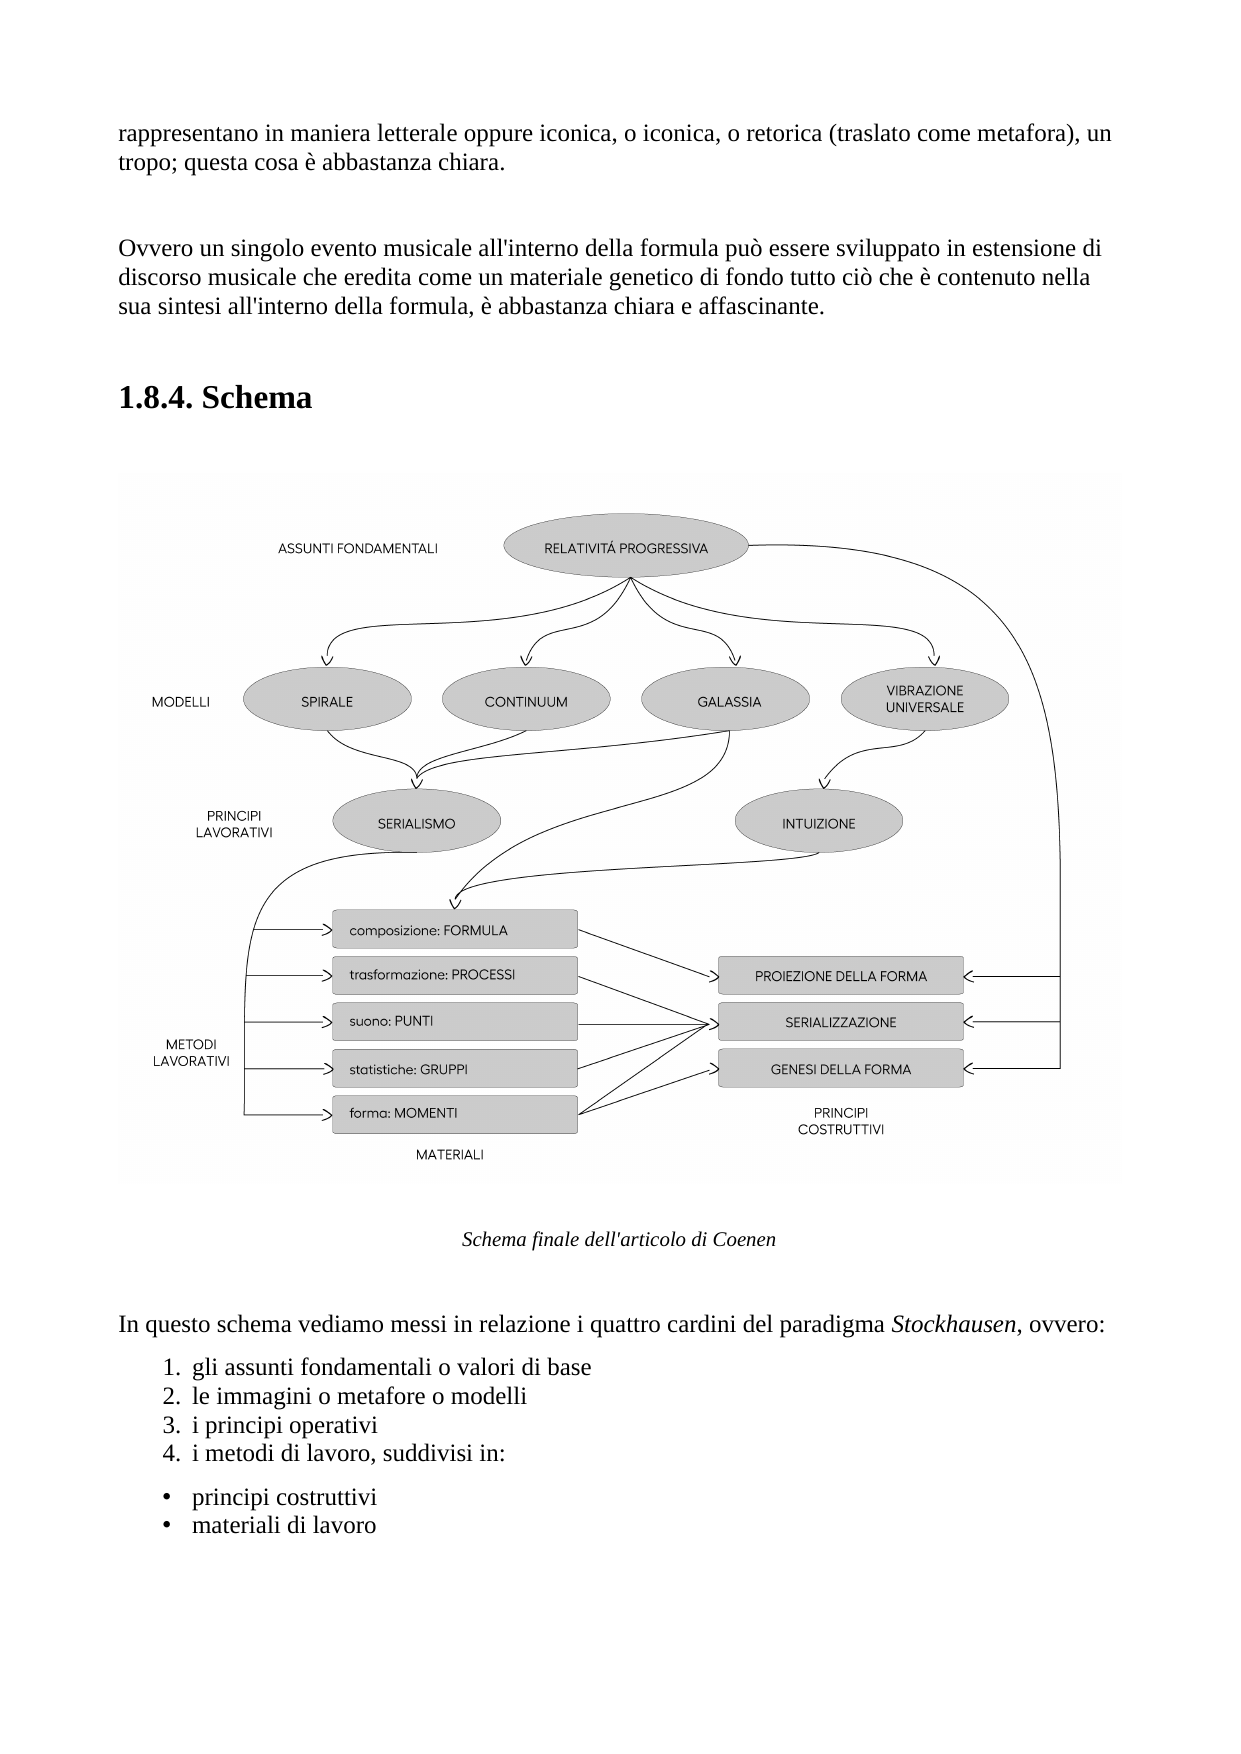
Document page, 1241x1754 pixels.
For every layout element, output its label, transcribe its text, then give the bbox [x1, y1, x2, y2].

text 1.8.4. Schema [118, 378, 1122, 416]
text Schema finale dell'articolo di Coenen [118, 1227, 1122, 1251]
list i metodi di lavoro, suddivisi in: [162, 1438, 1122, 1467]
text Ovvero un singolo evento musicale all'interno della formula può essere sviluppato in estensione di discorso musicale che eredita come un materiale genetico di fondo tutto ciò che è contenuto nella sua sintesi all'interno della formula, è abbastanza chiara e affascinante. [118, 233, 1122, 320]
text rappresentano in maniera letterale oppure iconica, o iconica, o retorica (traslato come metafora), un tropo; questa cosa è abbastanza chiara. [118, 118, 1122, 176]
list le immagini o metafore o modelli [162, 1381, 1122, 1410]
picture [118, 473, 1123, 1184]
list gli assunti fondamentali o valori di base [162, 1352, 1122, 1381]
list principi costruttivi [162, 1482, 1122, 1511]
text In questo schema vediamo messi in relazione i quattro cardini del paradigma Stockhausen, ovvero: [118, 1309, 1122, 1338]
list i principi operativi [162, 1410, 1122, 1438]
list materiali di lavoro [162, 1511, 1122, 1539]
